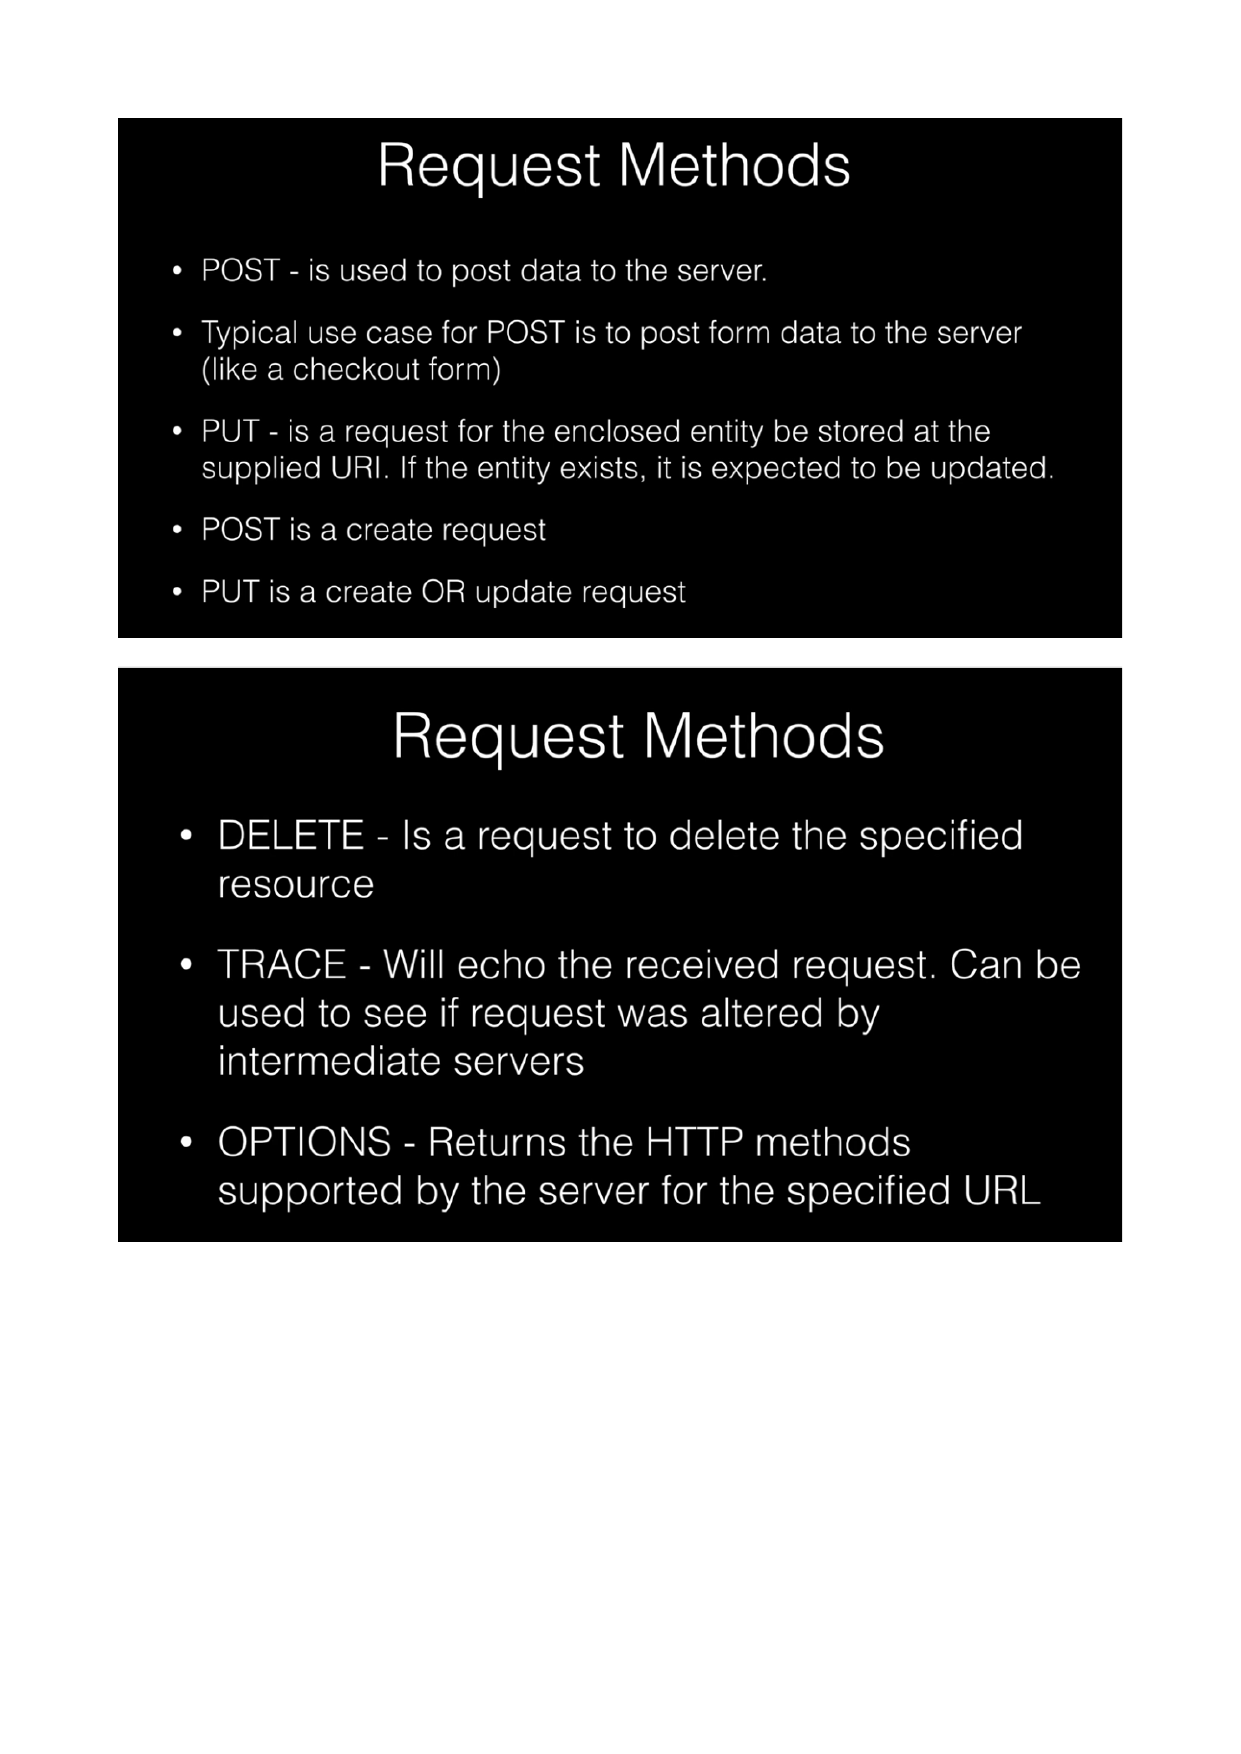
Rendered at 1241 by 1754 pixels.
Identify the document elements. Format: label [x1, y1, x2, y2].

picture [118, 666, 1123, 1242]
picture [118, 118, 1123, 638]
